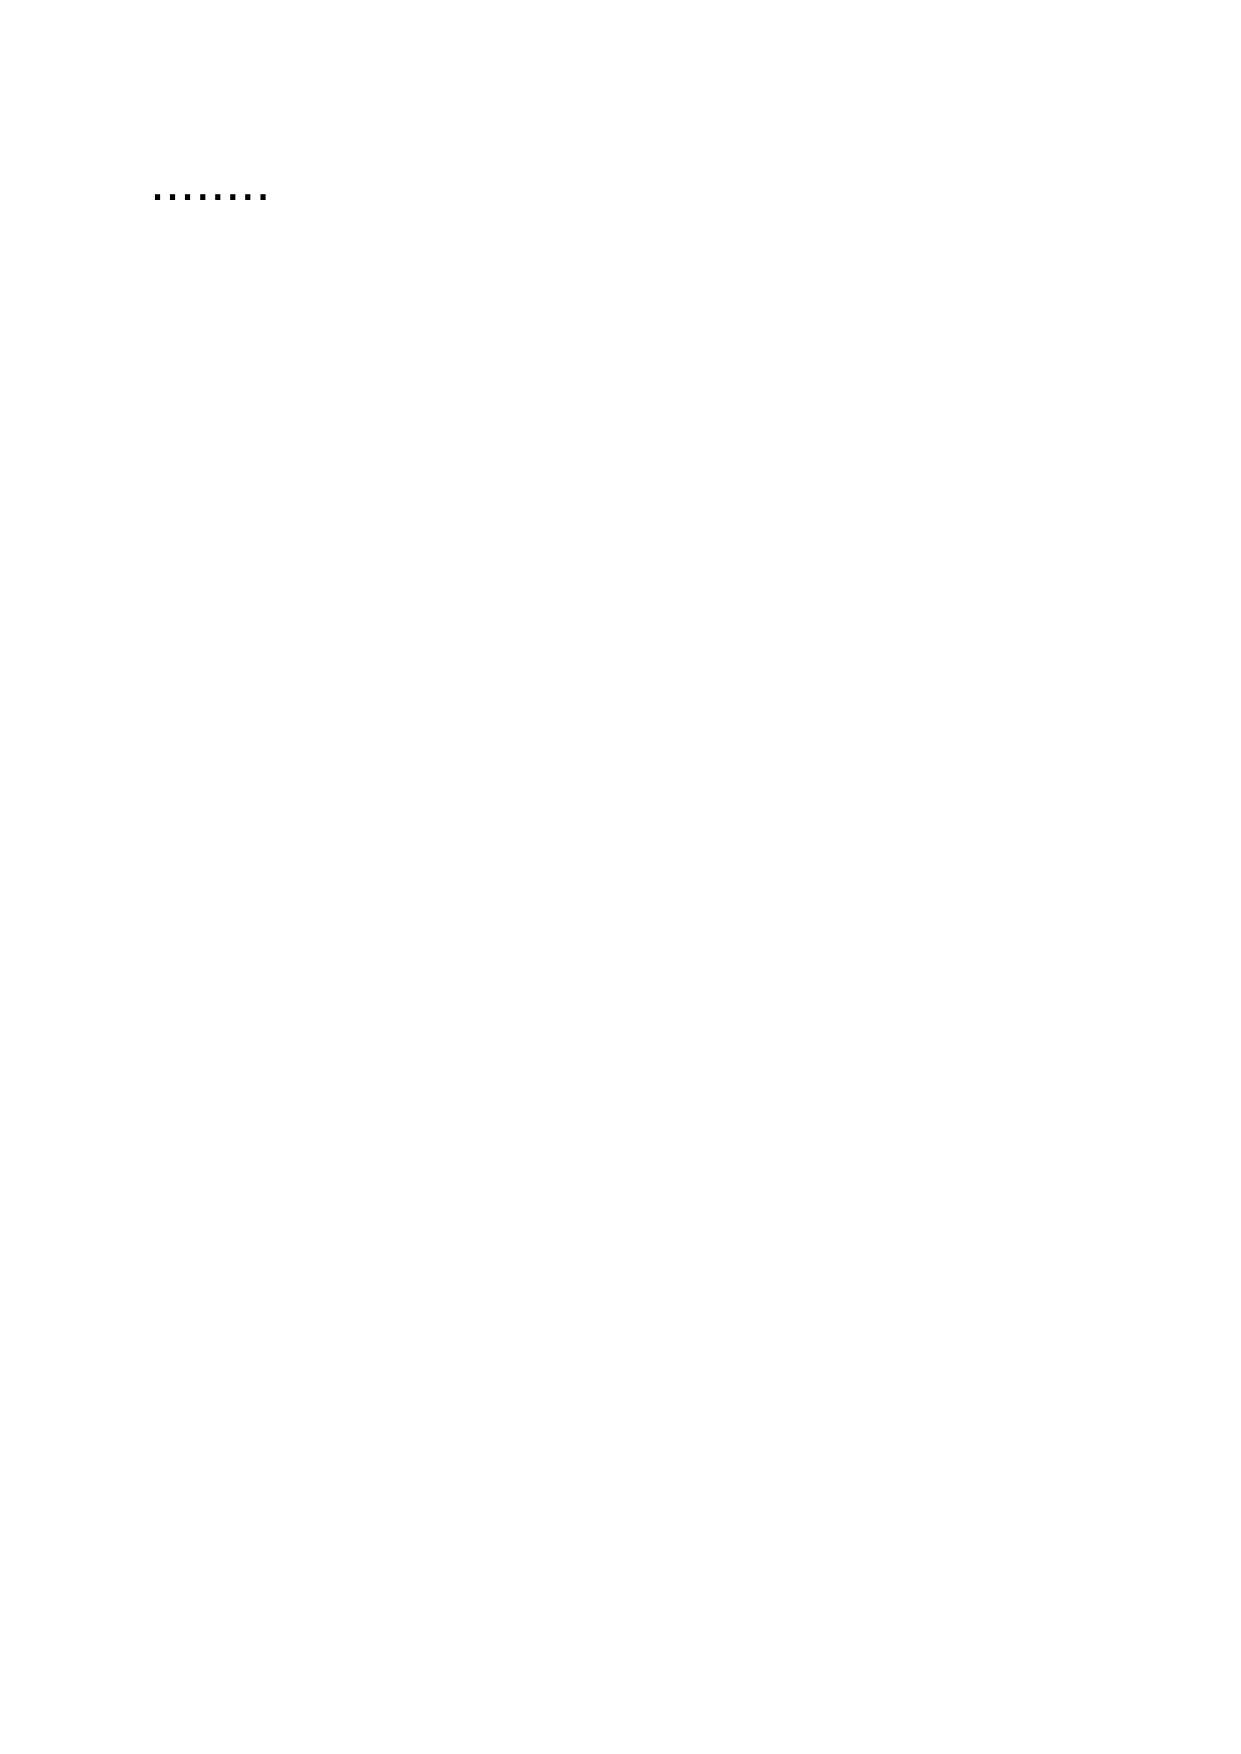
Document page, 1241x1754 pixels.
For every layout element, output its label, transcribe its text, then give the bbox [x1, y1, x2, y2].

title ........ [150, 150, 1090, 212]
